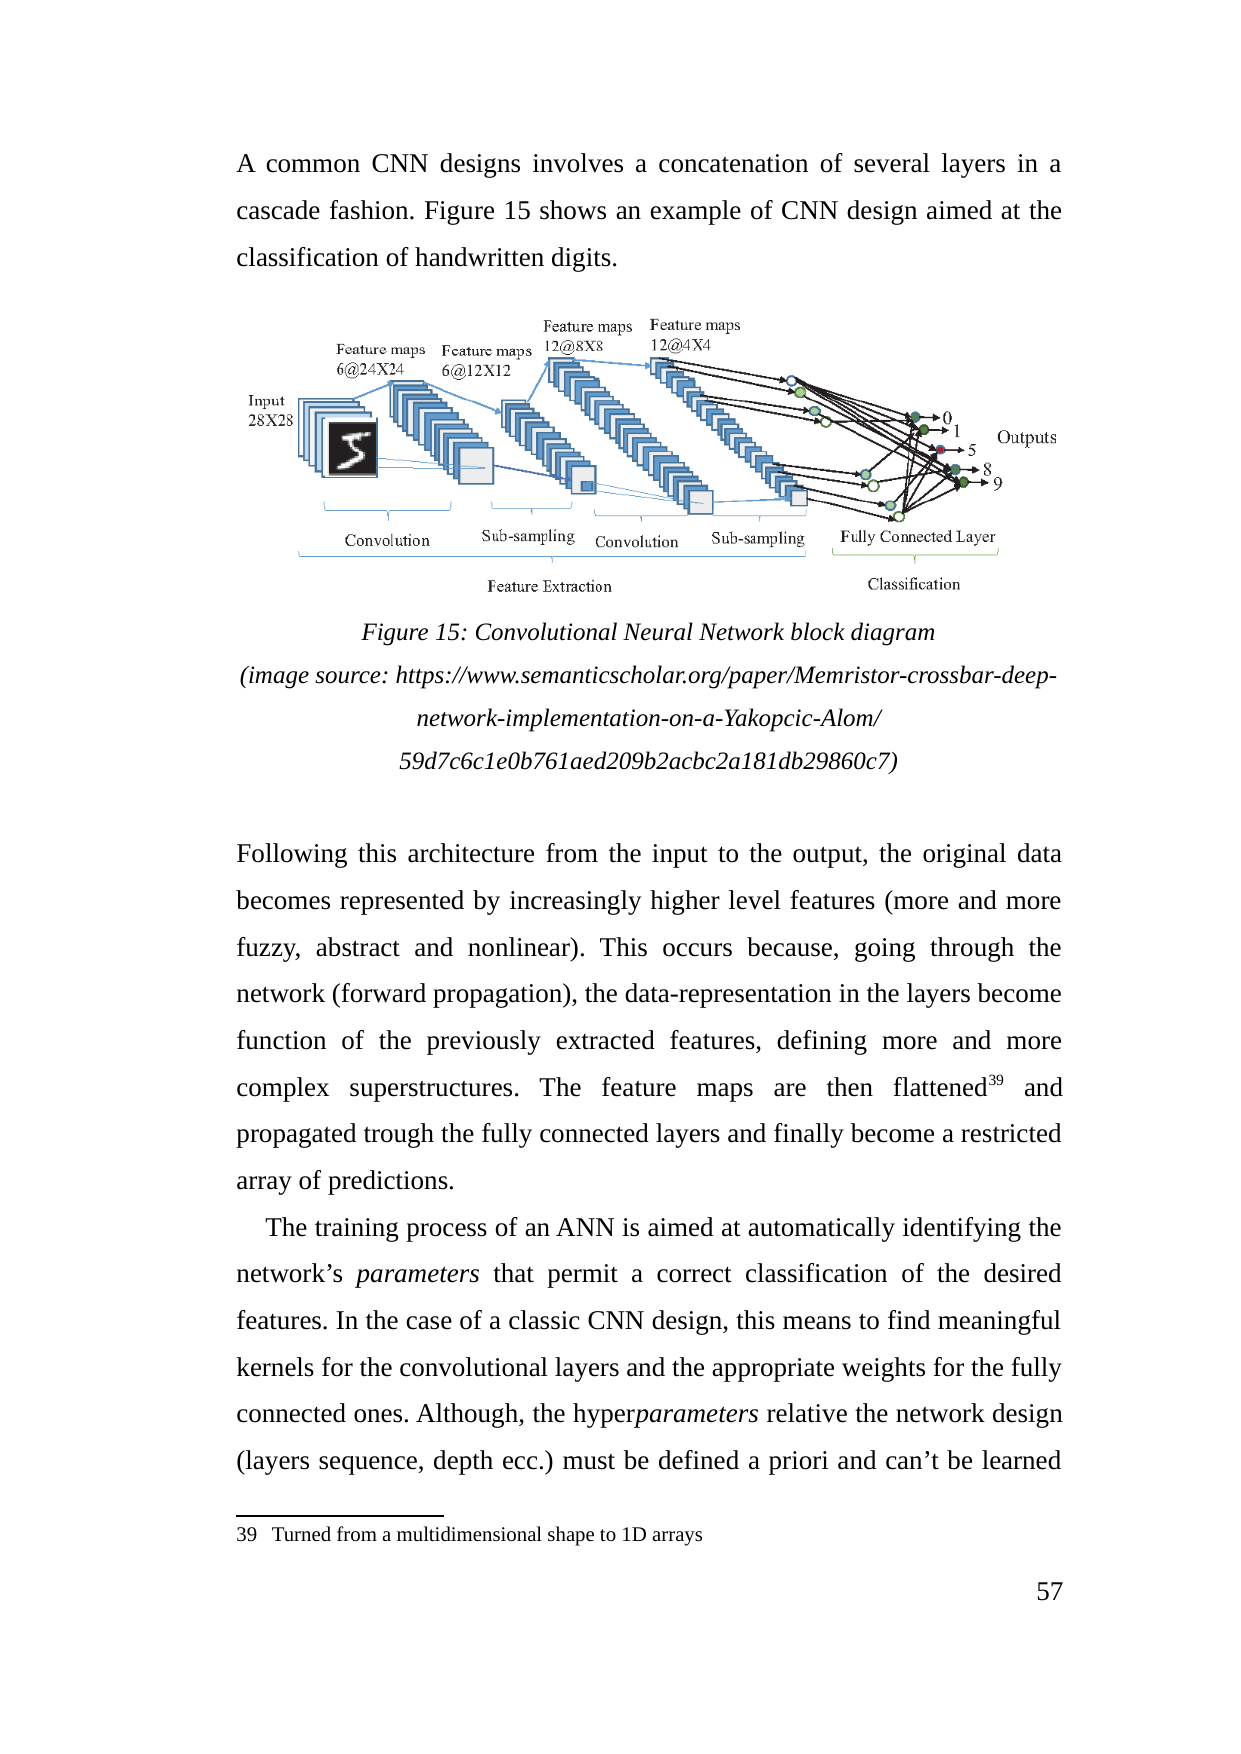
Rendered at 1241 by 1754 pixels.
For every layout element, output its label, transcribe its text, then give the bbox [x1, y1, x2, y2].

text Following this architecture from the input to the output, the original data becomes represented by increasingly higher level features (more and more fuzzy, abstract and nonlinear). This occurs because, going through the network (forward propagation), the data-representation in the layers become function of the previously extracted features, defining more and more complex superstructures. The feature maps are then flattened and propagated trough the fully connected layers and finally become a restricted array of predictions. [236, 837, 1063, 1195]
text The training process of an ANN is aimed at automatically identifying the network’s parameters that permit a correct classification of the desired features. In the case of a classic CNN design, this means to find meaningful kernels for the convolutional layers and the appropriate weights for the fully connected ones. Although, the hyperparameters relative the network design (layers sequence, depth ecc.) must be defined a priori and can’t be learned [236, 1211, 1063, 1475]
text Turned from a multidimensional shape to 1D arrays [236, 1522, 1063, 1546]
text A common CNN designs involves a concatenation of several layers in a cascade fashion. Figure 15 shows an example of CNN design aimed at the classification of handwritten digits. [236, 148, 1063, 272]
text Figure 15: Convolutional Neural Network block diagram (image source: https://www.semanticscholar.org/paper/Memristor-crossbar-deep-network-implementation-on-a-Yakopcic-Alom/59d7c6c1e0b761aed209b2acbc2a181db29860c7) [236, 603, 1063, 775]
picture [236, 300, 1063, 603]
